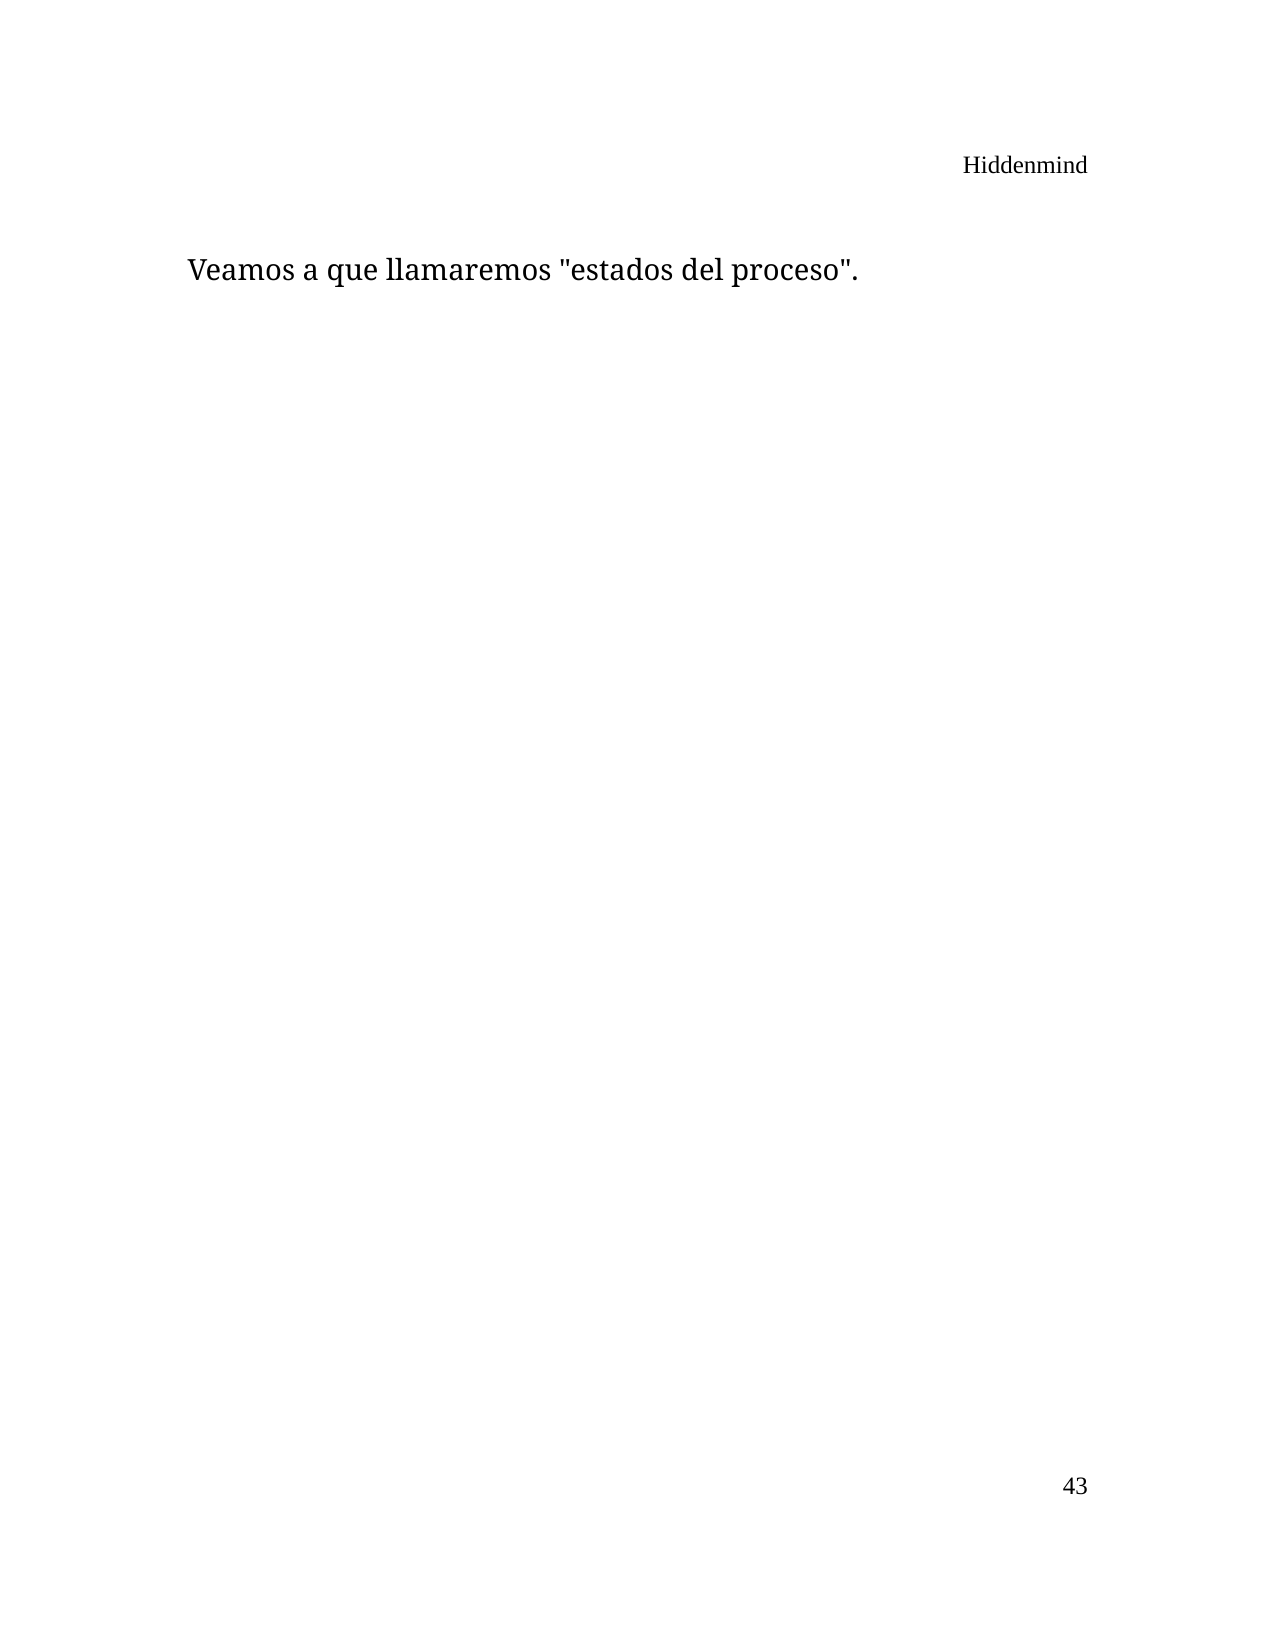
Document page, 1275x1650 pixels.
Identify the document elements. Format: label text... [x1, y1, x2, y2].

text Veamos a que llamaremos "estados del proceso". [187, 250, 1087, 289]
